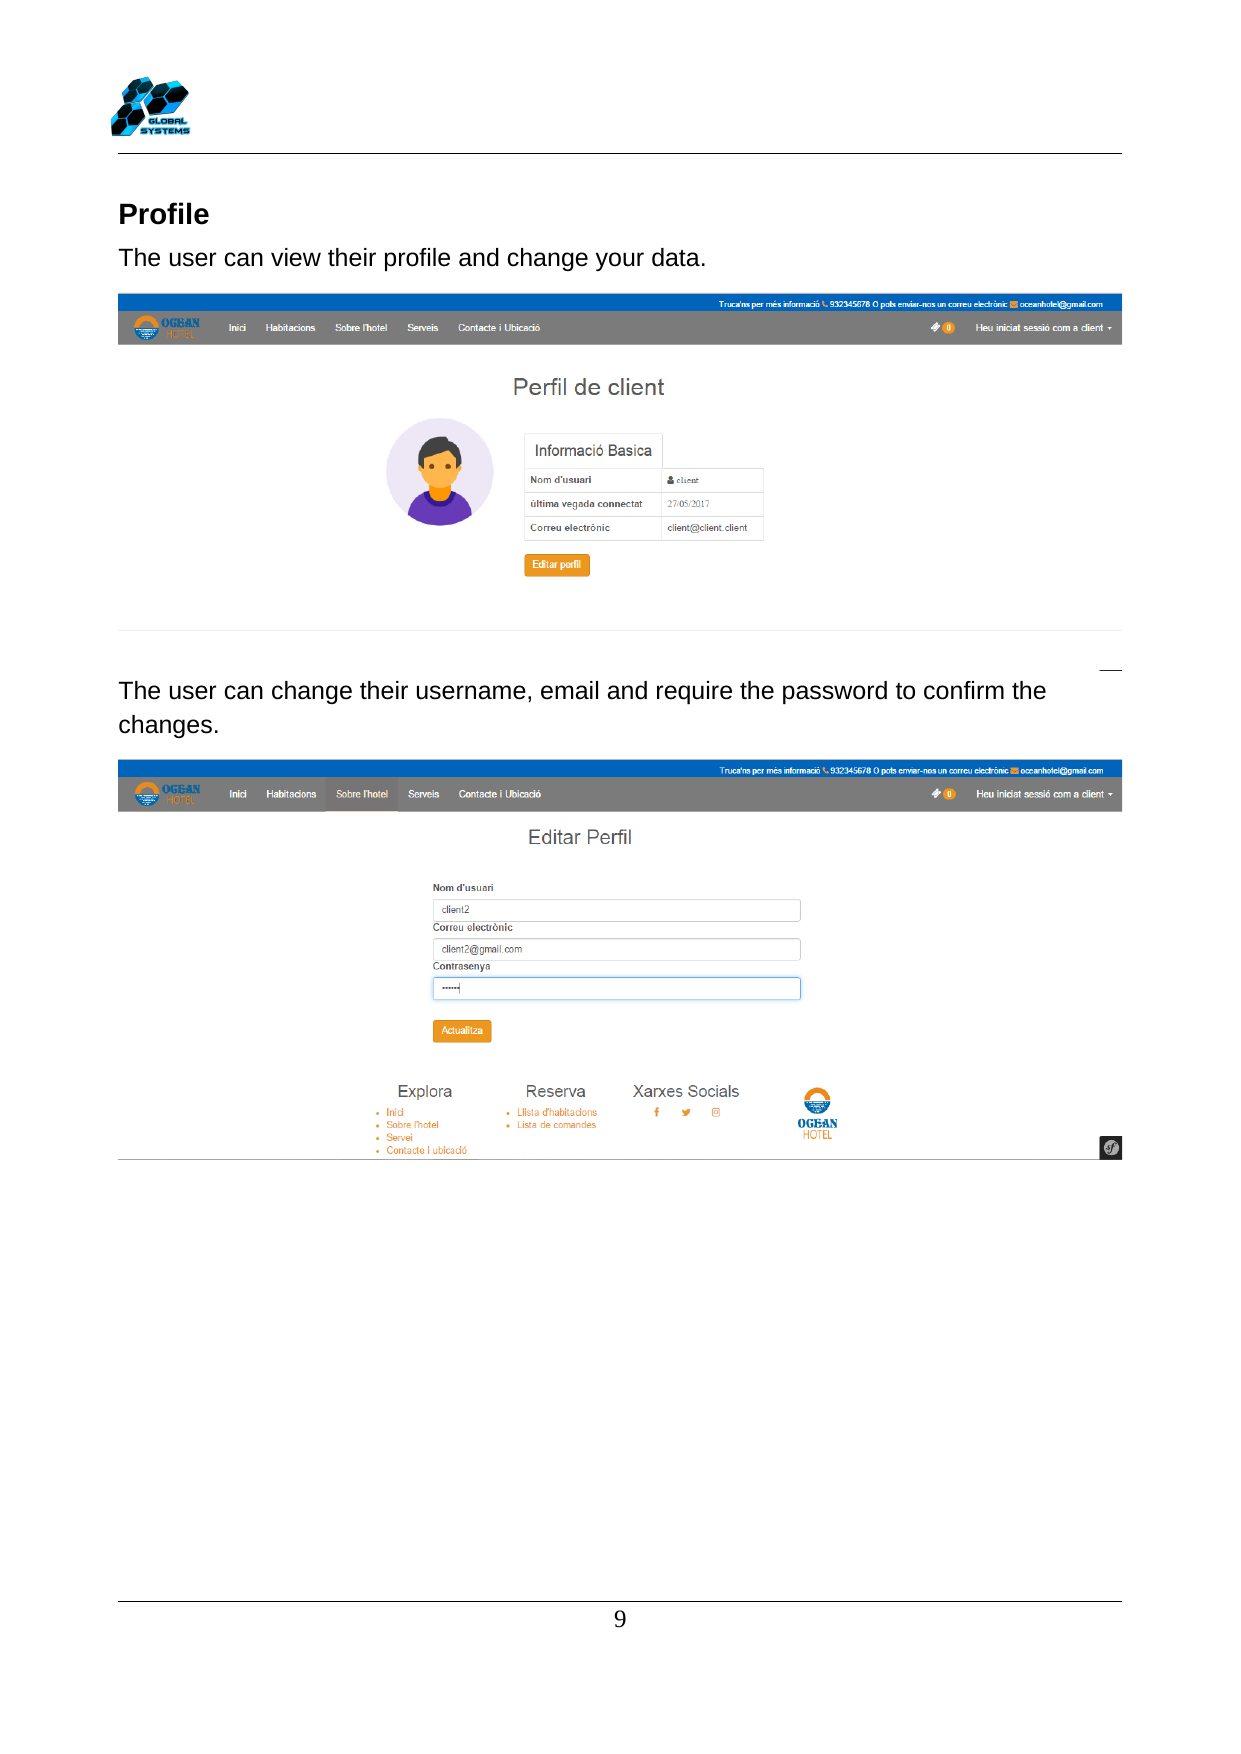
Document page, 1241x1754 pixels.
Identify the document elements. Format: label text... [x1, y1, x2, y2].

subtitle Profile [118, 197, 1122, 231]
picture [118, 759, 1123, 1160]
text The user can view their profile and change your data. [118, 243, 1122, 272]
picture [118, 292, 1123, 671]
text The user can change their username, email and require the password to confirm the changes. [118, 671, 1122, 739]
picture [107, 61, 194, 148]
